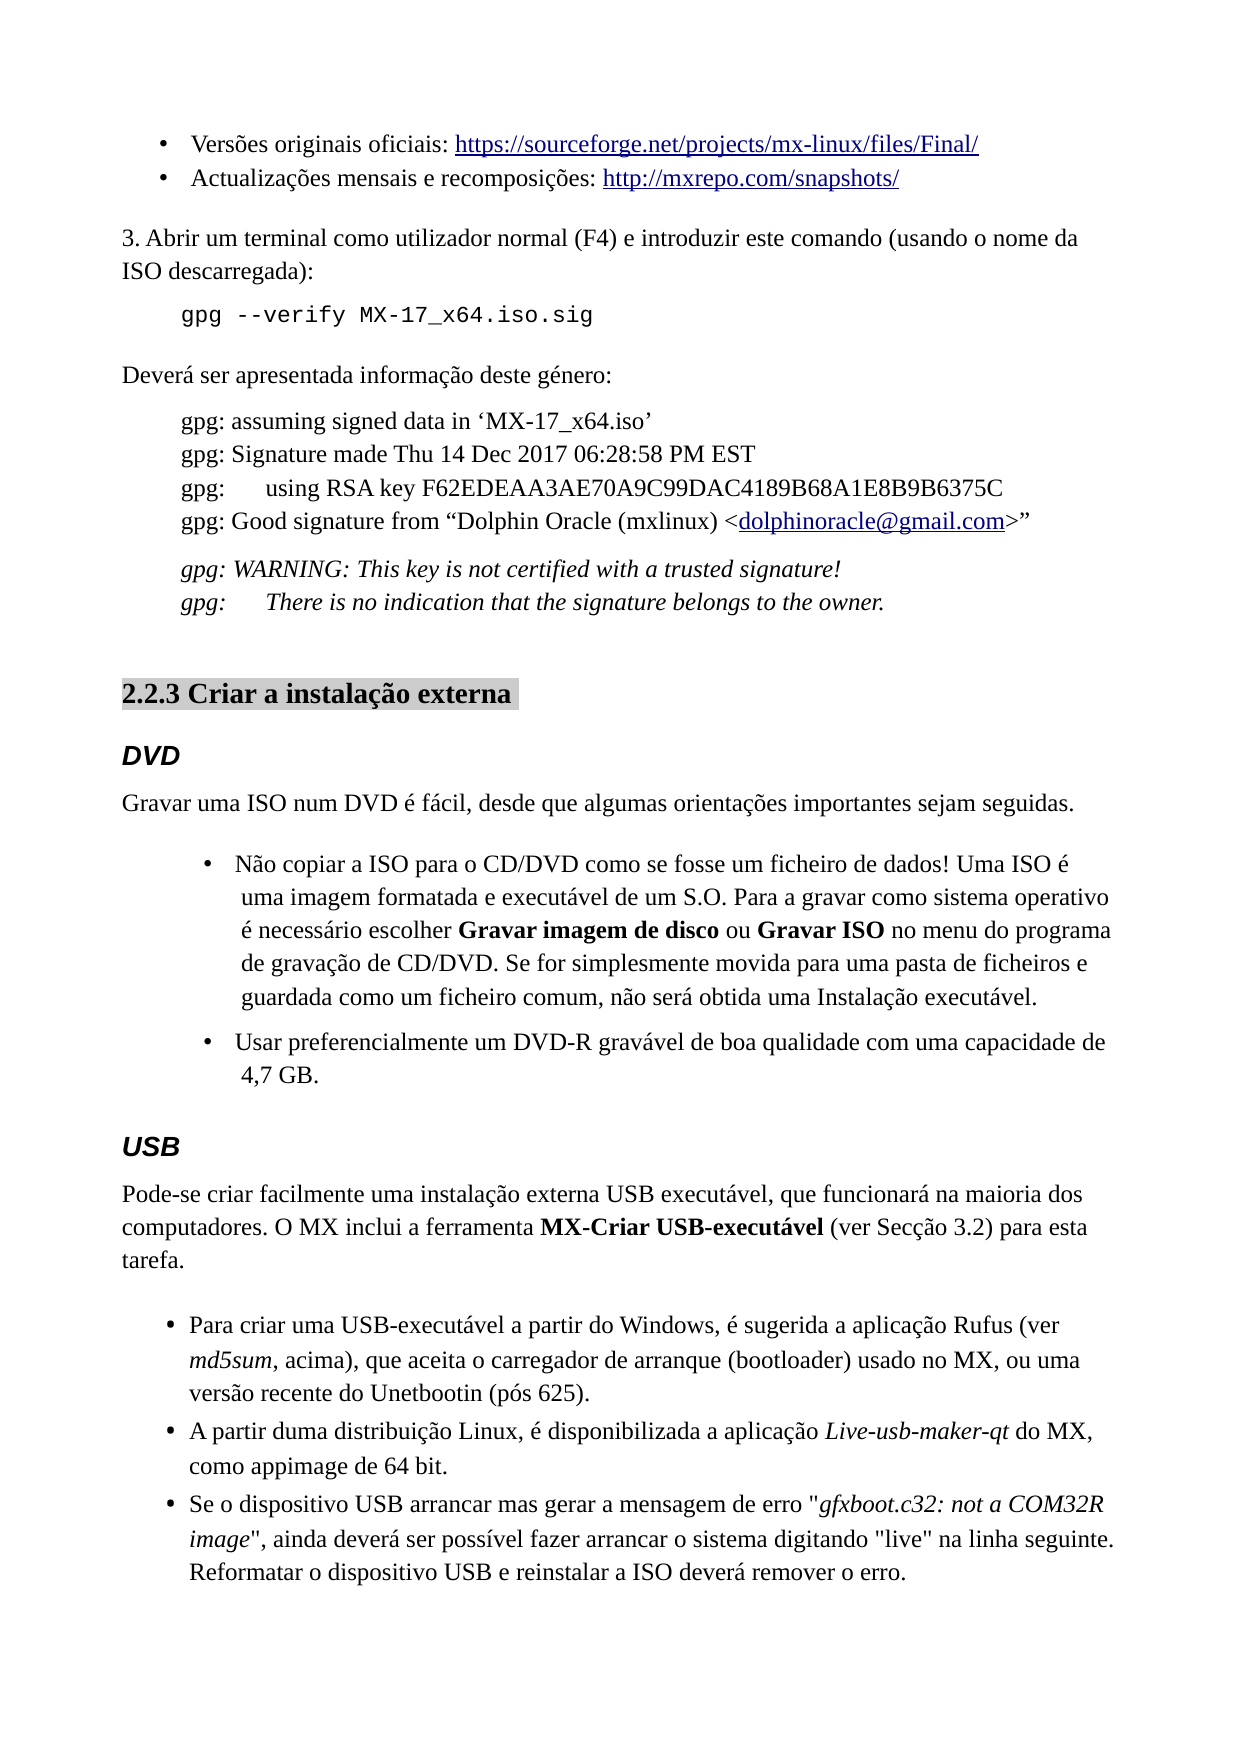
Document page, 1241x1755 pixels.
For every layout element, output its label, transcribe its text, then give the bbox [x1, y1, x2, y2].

text Pode-se criar facilmente uma instalação externa USB executável, que funcionará na maioria dos computadores. O MX inclui a ferramenta MX-Criar USB-executável (ver Secção 3.2) para esta tarefa. [115, 1173, 1122, 1280]
subtitle DVD [115, 734, 1122, 771]
list Usar preferencialmente um DVD-R gravável de boa qualidade com uma capacidade de 4,7 GB. [197, 1021, 1122, 1095]
list Actualizações mensais e recomposições: http://mxrepo.com/snapshots/ [153, 158, 1122, 198]
list Se o dispositivo USB arrancar mas gerar a mensagem de erro "gfxboot.c32: not a COM32R image", ainda deverá ser possível fazer arrancar o sistema digitando "live" na linha seguinte. Reformatar o dispositivo USB e reinstalar a ISO deverá remover o erro. [159, 1479, 1122, 1592]
text Deverá ser apresentada informação deste género: [115, 355, 1122, 396]
text Gravar uma ISO num DVD é fácil, desde que algumas orientações importantes sejam seguidas. [115, 783, 1122, 823]
text gpg: WARNING: This key is not certified with a trusted signature! gpg: There is no indication that the signature belongs to the owner. [174, 549, 1122, 622]
text 3. Abrir um terminal como utilizador normal (F4) e introduzir este comando (usando o nome da ISO descarregada): [115, 218, 1122, 291]
list A partir duma distribuição Linux, é disponibilizada a aplicação Live-usb-maker-qt do MX, como appimage de 64 bit. [159, 1406, 1122, 1479]
list Não copiar a ISO para o CD/DVD como se fosse um ficheiro de dados! Uma ISO é uma imagem formatada e executável de um S.O. Para a gravar como sistema operativo é necessário escolher Gravar imagem de disco ou Gravar ISO no menu do programa de gravação de CD/DVD. Se for simplesmente movida para uma pasta de ficheiros e guardada como um ficheiro comum, não será obtida uma Instalação executável. [197, 843, 1122, 1010]
text gpg --verify MX-17_x64.iso.sig [174, 297, 1122, 335]
subtitle USB [115, 1124, 1122, 1162]
text gpg: assuming signed data in ‘MX-17_x64.iso’ gpg: Signature made Thu 14 Dec 2017 06:28:58 PM EST gpg: using RSA key F62EDEAA3AE70A9C99DAC4189B68A1E8B9B6375C gpg: Good signature from “Dolphin Oracle (mxlinux) <dolphinoracle@gmail.com>” [174, 401, 1122, 535]
list Versões originais oficiais: https://sourceforge.net/projects/mx-linux/files/Final/ [153, 124, 1122, 158]
list Para criar uma USB-executável a partir do Windows, é sugerida a aplicação Rufus (ver md5sum, acima), que aceita o carregador de arranque (bootloader) usado no MX, ou uma versão recente do Unetbootin (pós 625). [159, 1300, 1122, 1406]
text 2.2.3 Criar a instalação externa [115, 672, 1122, 710]
